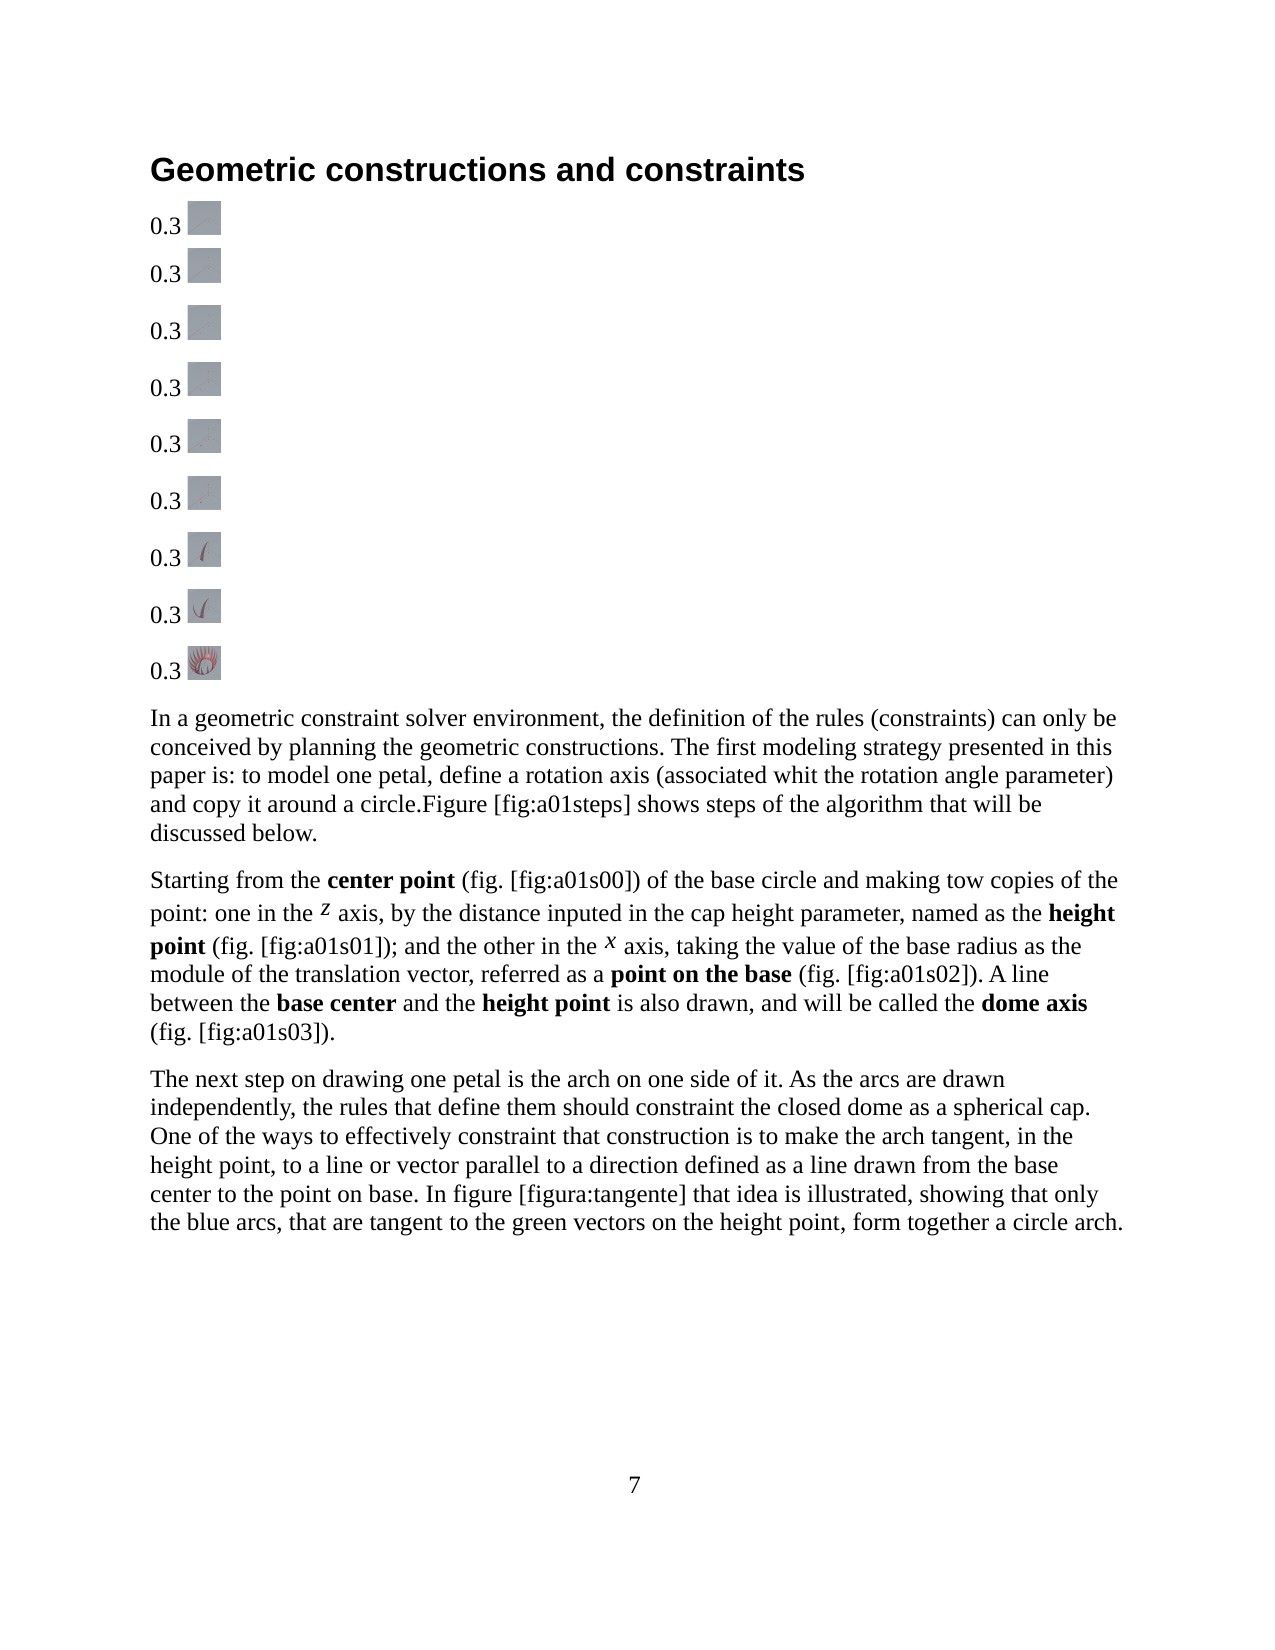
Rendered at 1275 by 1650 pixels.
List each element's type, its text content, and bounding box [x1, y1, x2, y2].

text 0.3 [150, 533, 1125, 572]
subtitle Geometric constructions and constraints [150, 150, 1125, 189]
text 0.3 [150, 362, 1125, 401]
picture [187, 419, 221, 453]
text 0.3 [150, 249, 1125, 288]
text 0.3 [150, 306, 1125, 344]
text 0.3 [150, 419, 1125, 458]
text 0.3 [150, 589, 1125, 628]
text 0.3 [150, 646, 1125, 685]
picture [187, 532, 221, 567]
picture [187, 362, 221, 396]
picture [187, 589, 221, 623]
picture [187, 201, 221, 235]
text In a geometric constraint solver environment, the definition of the rules (constraints) can only be conceived by planning the geometric constructions. The first modeling strategy presented in this paper is: to model one petal, define a rotation axis (associated whit the rotation angle parameter) and copy it around a circle.Figure [fig:a01steps] shows steps of the algorithm that will be discussed below. [150, 703, 1125, 847]
picture [187, 248, 221, 283]
text 0.3 [150, 476, 1125, 515]
picture [187, 305, 221, 340]
picture [187, 646, 221, 680]
text 0.3 [150, 201, 1125, 240]
text Starting from the center point (fig. [fig:a01s00]) of the base circle and making tow copies of the point: one in the axis, by the distance inputed in the cap height parameter, named as the height point (fig. [fig:a01s01]); and the other in the axis, taking the value of the base radius as the module of the translation vector, referred as a point on the base (fig. [fig:a01s02]). A line between the base center and the height point is also drawn, and will be called the dome axis (fig. [fig:a01s03]). [150, 865, 1125, 1046]
picture [187, 476, 221, 510]
text The next step on drawing one petal is the arch on one side of it. As the arcs are drawn independently, the rules that define them should constraint the closed dome as a spherical cap. One of the ways to effectively constraint that construction is to make the arch tangent, in the height point, to a line or vector parallel to a direction defined as a line drawn from the base center to the point on base. In figure [figura:tangente] that idea is illustrated, showing that only the blue arcs, that are tangent to the green vectors on the height point, form together a circle arch. [150, 1064, 1125, 1236]
